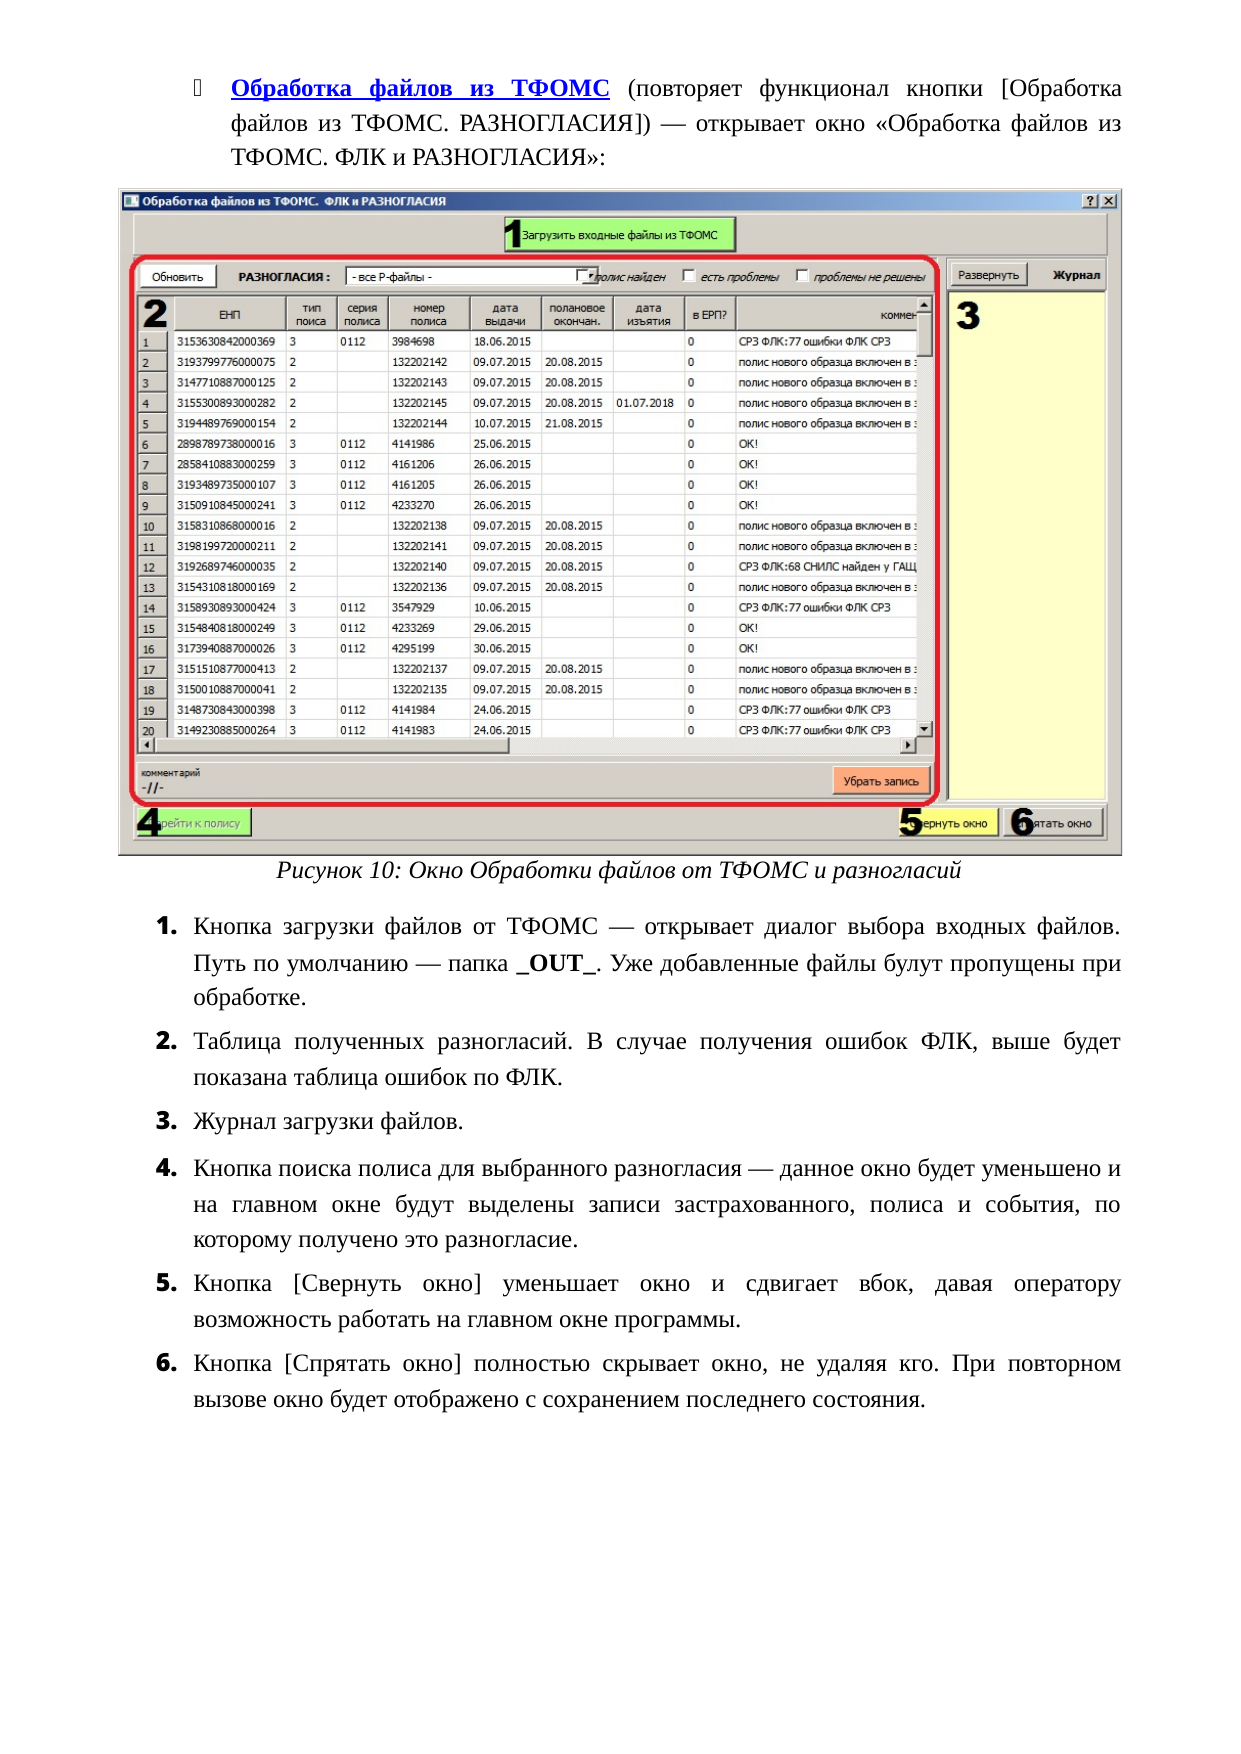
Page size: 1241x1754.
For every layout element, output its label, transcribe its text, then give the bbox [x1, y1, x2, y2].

text Рисунок 10: Окно Обработки файлов от ТФОМС и разногласий [118, 856, 1122, 884]
list Кнопка [Спрятать окно] полностью скрывает окно, не удаляя кго. При повторном вызове окно будет отображено с сохранением последнего состояния. [156, 1344, 1122, 1413]
list Кнопка поиска полиса для выбранного разногласия — данное окно будет уменьшено и на главном окне будут выделены записи застрахованного, полиса и события, по которому получено это разногласие. [156, 1150, 1122, 1253]
list Обработка файлов из ТФОМС (повторяет функционал кнопки [Обработка файлов из ТФОМС. РАЗНОГЛАСИЯ]) — открывает окно «Обработка файлов из ТФОМС. ФЛК и РАЗНОГЛАСИЯ»: [193, 73, 1122, 171]
list Журнал загрузки файлов. [156, 1103, 1122, 1137]
list Кнопка загрузки файлов от ТФОМС — открывает диалог выбора входных файлов. Путь по умолчанию — папка _OUT_. Уже добавленные файлы булут пропущены при обработке. [156, 908, 1122, 1011]
list Таблица полученных разногласий. В случае получения ошибок ФЛК, выше будет показана таблица ошибок по ФЛК. [156, 1023, 1122, 1091]
picture [118, 188, 1123, 856]
list Кнопка [Свернуть окно] уменьшает окно и сдвигает вбок, давая оператору возможность работать на главном окне программы. [156, 1264, 1122, 1333]
